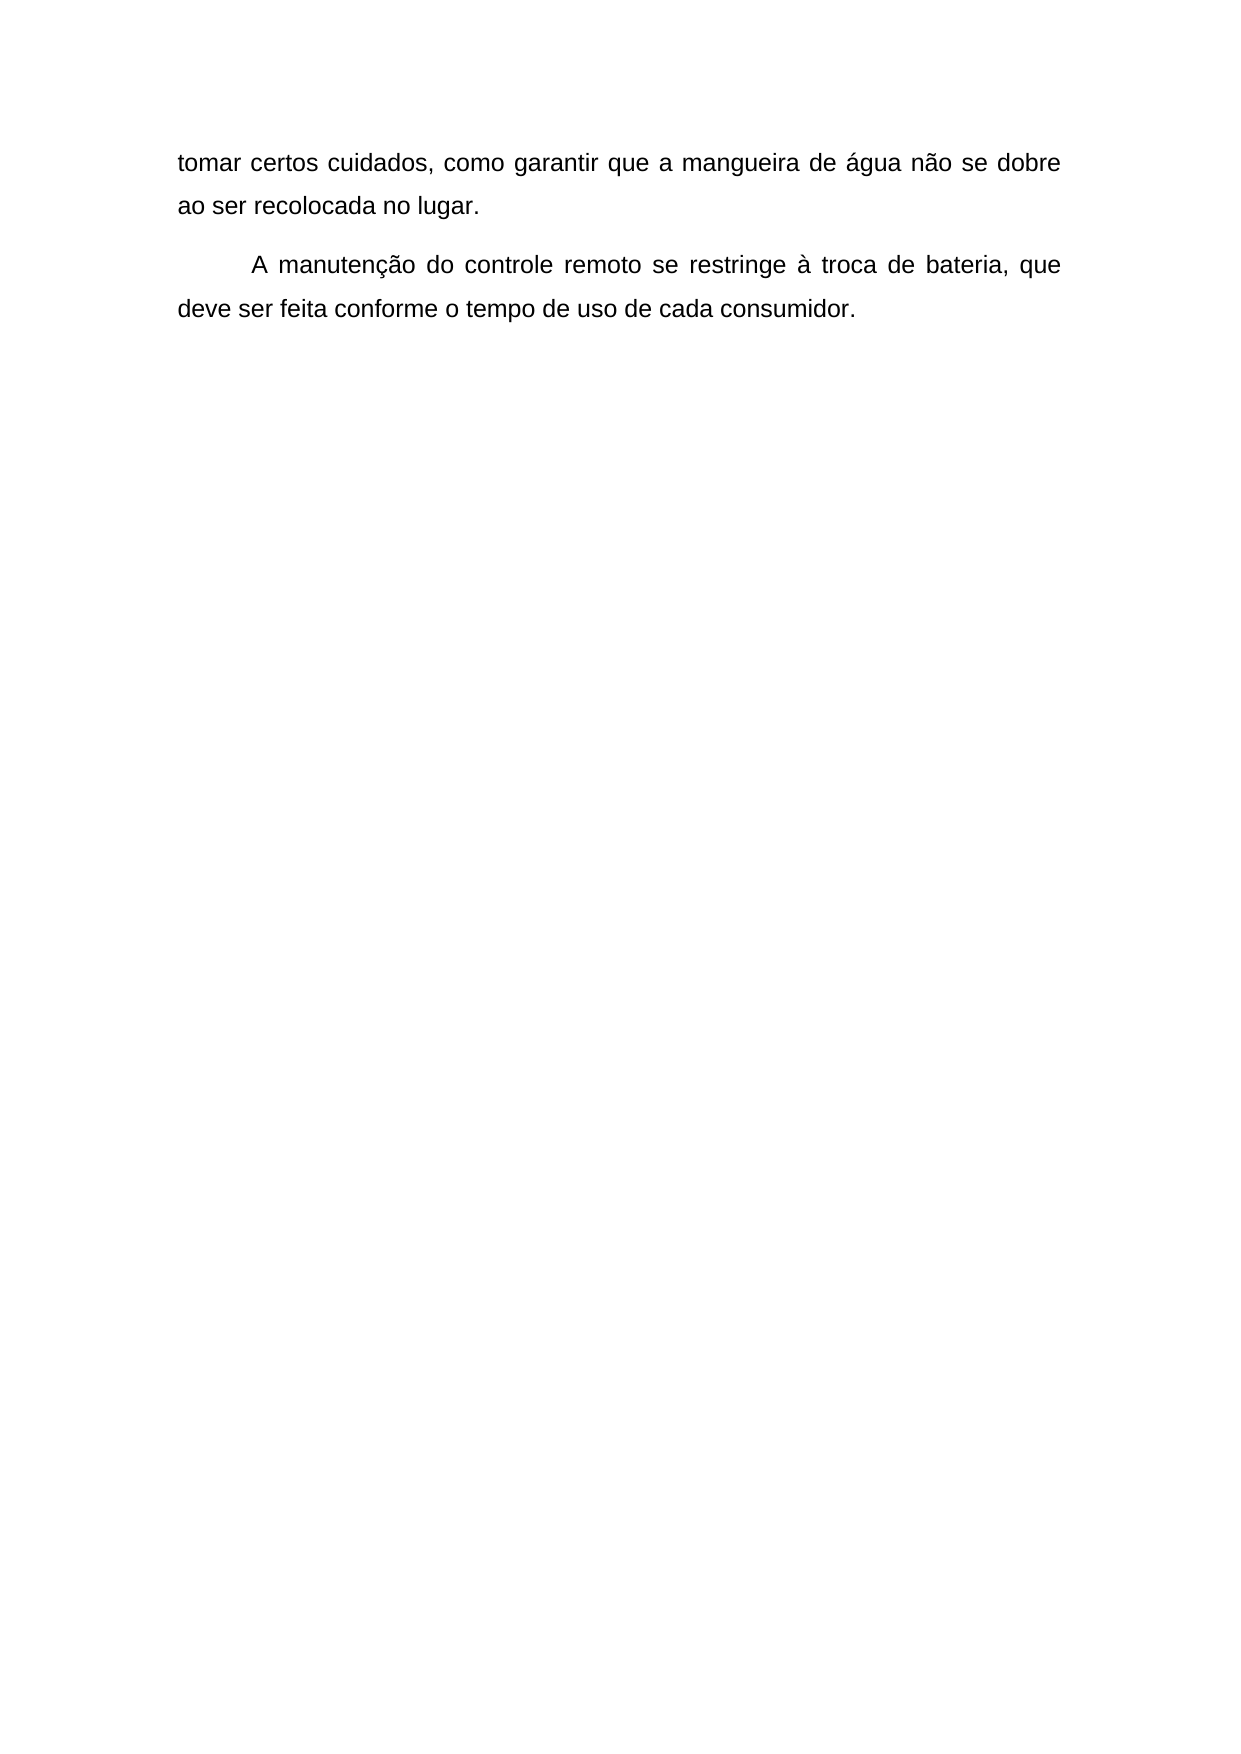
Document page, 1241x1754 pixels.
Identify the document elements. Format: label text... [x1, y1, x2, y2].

text tomar certos cuidados, como garantir que a mangueira de água não se dobre ao ser recolocada no lugar. [177, 148, 1063, 219]
text A manutenção do controle remoto se restringe à troca de bateria, que deve ser feita conforme o tempo de uso de cada consumidor. [177, 251, 1063, 322]
